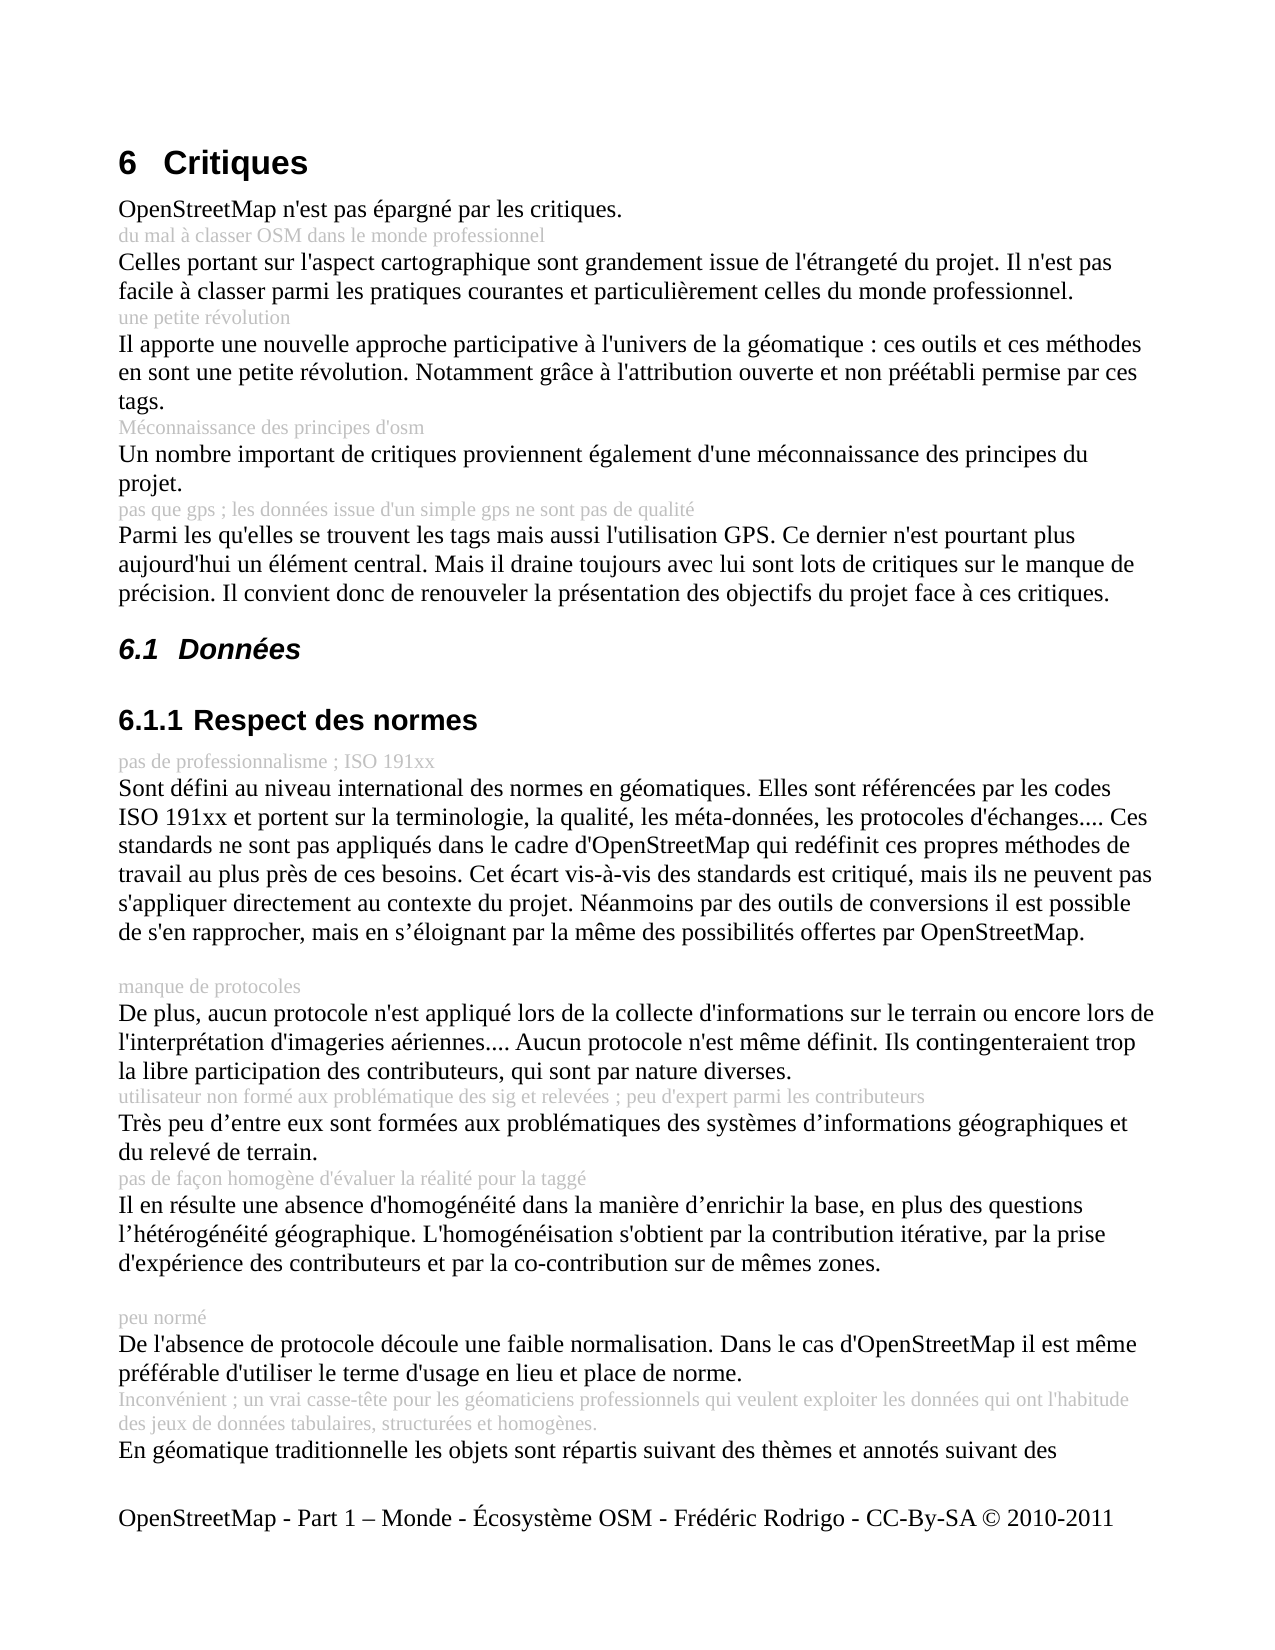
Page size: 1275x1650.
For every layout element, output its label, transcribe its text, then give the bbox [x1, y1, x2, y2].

text Il apporte une nouvelle approche participative à l'univers de la géomatique : ces outils et ces méthodes en sont une petite révolution. Notamment grâce à l'attribution ouverte et non préétabli permise par ces tags. [118, 329, 1157, 415]
subtitle Respect des normes [118, 703, 1157, 736]
text Méconnaissance des principes d'osm [118, 415, 1157, 439]
text En géomatique traditionnelle les objets sont répartis suivant des thèmes et annotés suivant des [118, 1435, 1157, 1463]
text De plus, aucun protocole n'est appliqué lors de la collecte d'informations sur le terrain ou encore lors de l'interprétation d'imageries aériennes.... Aucun protocole n'est même définit. Ils contingenteraient trop la libre participation des contributeurs, qui sont par nature diverses. [118, 998, 1157, 1084]
text du mal à classer OSM dans le monde professionnel [118, 223, 1157, 247]
text Celles portant sur l'aspect cartographique sont grandement issue de l'étrangeté du projet. Il n'est pas facile à classer parmi les pratiques courantes et particulièrement celles du monde professionnel. [118, 247, 1157, 304]
text Très peu d’entre eux sont formées aux problématiques des systèmes d’informations géographiques et du relevé de terrain. [118, 1108, 1157, 1166]
text Un nombre important de critiques proviennent également d'une méconnaissance des principes du projet. [118, 439, 1157, 496]
text manque de protocoles [118, 974, 1157, 998]
text De l'absence de protocole découle une faible normalisation. Dans le cas d'OpenStreetMap il est même préférable d'utiliser le terme d'usage en lieu et place de norme. [118, 1329, 1157, 1387]
text Il en résulte une absence d'homogénéité dans la manière d’enrichir la base, en plus des questions l’hétérogénéité géographique. L'homogénéisation s'obtient par la contribution itérative, par la prise d'expérience des contributeurs et par la co-contribution sur de mêmes zones. [118, 1190, 1157, 1276]
text peu normé [118, 1305, 1157, 1329]
subtitle Critiques [118, 143, 1157, 182]
text utilisateur non formé aux problématique des sig et relevées ; peu d'expert parmi les contributeurs [118, 1084, 1157, 1108]
text pas de façon homogène d'évaluer la réalité pour la taggé [118, 1166, 1157, 1190]
text une petite révolution [118, 304, 1157, 329]
text Sont défini au niveau international des normes en géomatiques. Elles sont référencées par les codes ISO 191xx et portent sur la terminologie, la qualité, les méta-données, les protocoles d'échanges.... Ces standards ne sont pas appliqués dans le cadre d'OpenStreetMap qui redéfinit ces propres méthodes de travail au plus près de ces besoins. Cet écart vis-à-vis des standards est critiqué, mais ils ne peuvent pas s'appliquer directement au contexte du projet. Néanmoins par des outils de conversions il est possible de s'en rapprocher, mais en s’éloignant par la même des possibilités offertes par OpenStreetMap. [118, 773, 1157, 945]
text pas que gps ; les données issue d'un simple gps ne sont pas de qualité [118, 496, 1157, 521]
subtitle Données [118, 632, 1157, 665]
text Parmi les qu'elles se trouvent les tags mais aussi l'utilisation GPS. Ce dernier n'est pourtant plus aujourd'hui un élément central. Mais il draine toujours avec lui sont lots de critiques sur le manque de précision. Il convient donc de renouveler la présentation des objectifs du projet face à ces critiques. [118, 521, 1157, 607]
text OpenStreetMap n'est pas épargné par les critiques. [118, 194, 1157, 223]
text Inconvénient ; un vrai casse-tête pour les géomaticiens professionnels qui veulent exploiter les données qui ont l'habitude des jeux de données tabulaires, structurées et homogènes. [118, 1387, 1157, 1435]
text pas de professionnalisme ; ISO 191xx [118, 749, 1157, 773]
